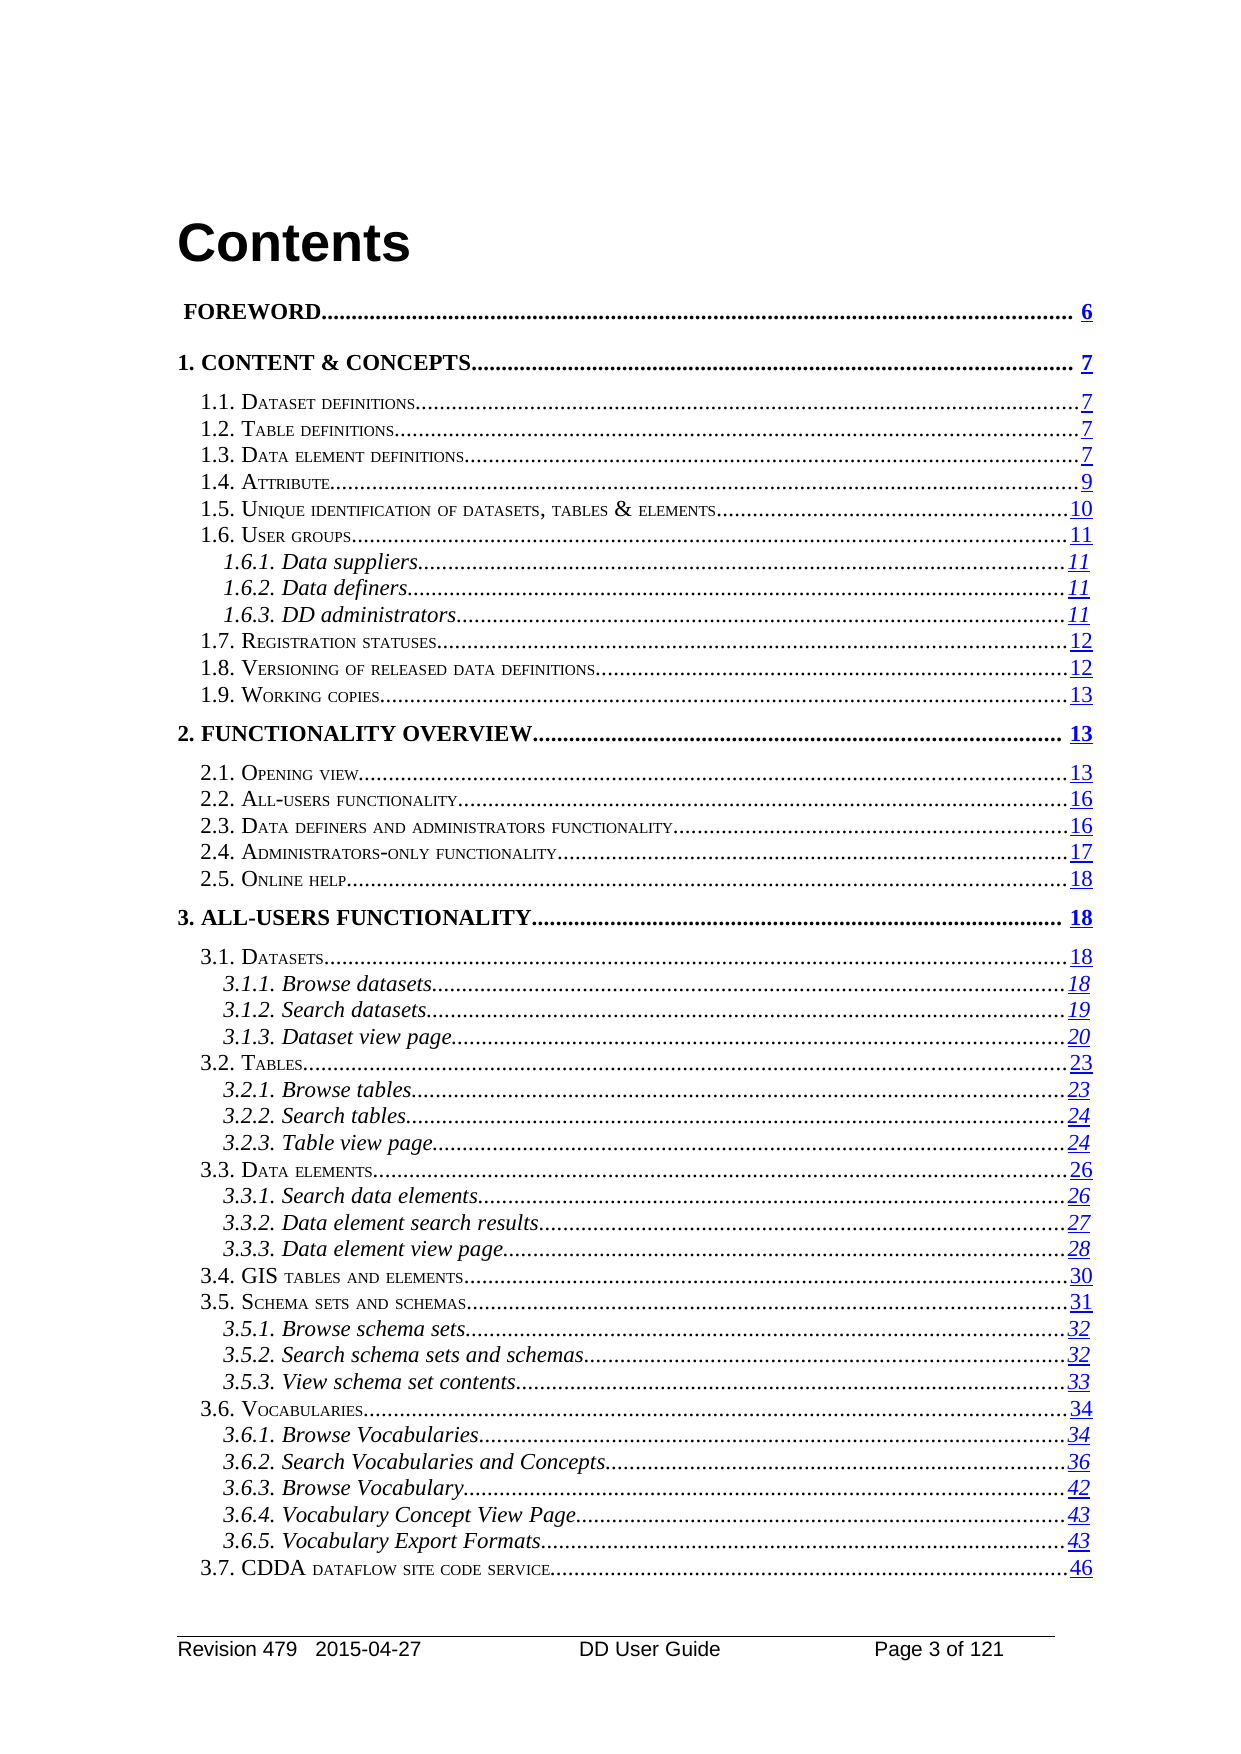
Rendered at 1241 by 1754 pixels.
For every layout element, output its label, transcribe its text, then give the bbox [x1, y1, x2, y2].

text 3.1.2. Search datasets 19 [223, 996, 1092, 1023]
text 1.8. Versioning of released data definitions 12 [200, 654, 1092, 680]
text 3.6.4. Vocabulary Concept View Page 43 [223, 1501, 1092, 1527]
text 1.6. User groups 11 [200, 521, 1092, 548]
text 3.2.2. Search tables 24 [223, 1102, 1092, 1129]
text 1.3. Data element definitions 7 [200, 441, 1092, 468]
text 2.1. Opening view 13 [200, 758, 1092, 785]
text 3.2. Tables 23 [200, 1049, 1092, 1076]
text 3.5.3. View schema set contents 33 [223, 1368, 1092, 1394]
text 3.6. Vocabularies 34 [200, 1394, 1092, 1421]
text 1.6.1. Data suppliers 11 [223, 548, 1092, 574]
text 3.2.3. Table view page 24 [223, 1129, 1092, 1155]
text 2.4. Administrators-only functionality 17 [200, 838, 1092, 865]
text 1.7. Registration statuses 12 [200, 627, 1092, 654]
text 3.6.3. Browse Vocabulary 42 [223, 1474, 1092, 1501]
text 1.4. Attribute 9 [200, 468, 1092, 494]
text 1. Content & Concepts 7 [177, 349, 1092, 376]
text 3.3. Data elements 26 [200, 1155, 1092, 1182]
text 1.1. Dataset definitions 7 [200, 388, 1092, 415]
text 3.5. Schema sets and schemas 31 [200, 1288, 1092, 1315]
text Foreword 6 [177, 298, 1092, 324]
text 3. All-users functionality 18 [177, 904, 1092, 930]
text 3.1. Datasets 18 [200, 943, 1092, 969]
text 3.6.1. Browse Vocabularies 34 [223, 1421, 1092, 1448]
text 3.6.2. Search Vocabularies and Concepts 36 [223, 1448, 1092, 1474]
text 3.1.3. Dataset view page 20 [223, 1023, 1092, 1049]
text 3.1.1. Browse datasets 18 [223, 969, 1092, 996]
text 3.3.3. Data element view page 28 [223, 1235, 1092, 1262]
text 1.2. Table definitions 7 [200, 415, 1092, 441]
text 3.3.2. Data element search results 27 [223, 1208, 1092, 1235]
text 1.9. Working copies 13 [200, 680, 1092, 707]
text 3.5.2. Search schema sets and schemas 32 [223, 1341, 1092, 1368]
text 2.2. All-users functionality 16 [200, 785, 1092, 812]
text 1.6.2. Data definers 11 [223, 574, 1092, 601]
text 3.5.1. Browse schema sets 32 [223, 1315, 1092, 1341]
text 2.5. Online help 18 [200, 865, 1092, 891]
text 3.7. CDDA dataflow site code service 46 [200, 1554, 1092, 1580]
text 3.2.1. Browse tables 23 [223, 1076, 1092, 1102]
text 3.4. GIS tables and elements 30 [200, 1262, 1092, 1288]
text 2. Functionality overview 13 [177, 719, 1092, 746]
text 1.5. Unique identification of datasets, tables & elements 10 [200, 494, 1092, 521]
text 3.6.5. Vocabulary Export Formats 43 [223, 1527, 1092, 1554]
subtitle Contents [177, 210, 1092, 273]
text 2.3. Data definers and administrators functionality 16 [200, 812, 1092, 838]
text 3.3.1. Search data elements 26 [223, 1182, 1092, 1208]
text 1.6.3. DD administrators 11 [223, 601, 1092, 627]
